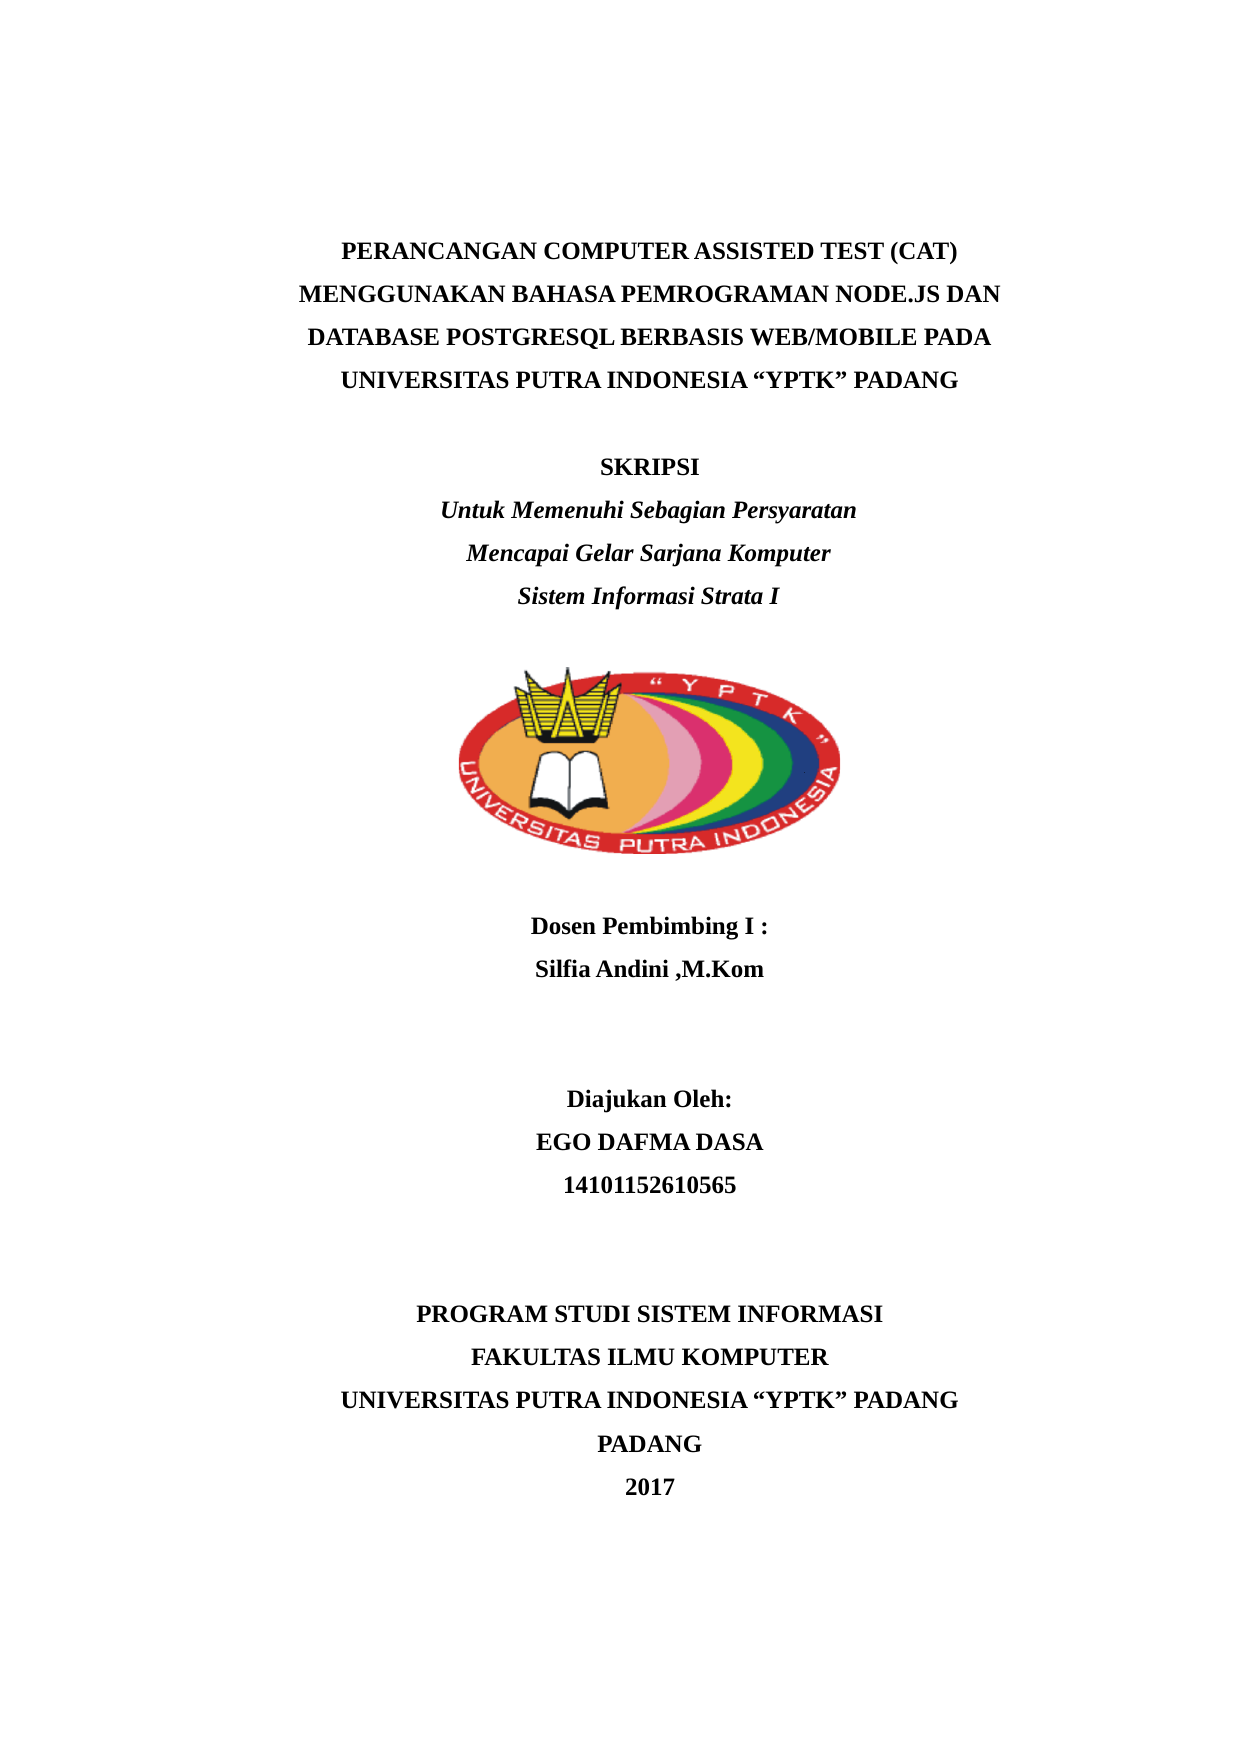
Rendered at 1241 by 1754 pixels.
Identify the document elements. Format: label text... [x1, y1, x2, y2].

text PADANG [236, 1429, 1063, 1457]
text 2017 [236, 1472, 1063, 1501]
text Sistem Informasi Strata I [236, 581, 1063, 610]
text MENGGUNAKAN BAHASA PEMROGRAMAN NODE.JS DAN DATABASE POSTGRESQL BERBASIS WEB/MOBILE PADA UNIVERSITAS PUTRA INDONESIA “YPTK” PADANG [236, 279, 1063, 394]
text PROGRAM STUDI SISTEM INFORMASI [236, 1299, 1063, 1328]
text UNIVERSITAS PUTRA INDONESIA “YPTK” PADANG [236, 1386, 1063, 1414]
picture [458, 667, 841, 854]
text Untuk Memenuhi Sebagian Persyaratan [236, 495, 1063, 524]
text FAKULTAS ILMU KOMPUTER [236, 1342, 1063, 1371]
text PERANCANGAN COMPUTER ASSISTED TEST (CAT) [236, 236, 1063, 265]
text EGO DAFMA DASA [236, 1127, 1063, 1156]
text Diajukan Oleh: [236, 1084, 1063, 1112]
text SKRIPSI [236, 452, 1063, 481]
text 14101152610565 [236, 1170, 1063, 1199]
text Dosen Pembimbing I : [236, 911, 1063, 940]
text Silfia Andini ,M.Kom [236, 954, 1063, 983]
text Mencapai Gelar Sarjana Komputer [236, 538, 1063, 567]
